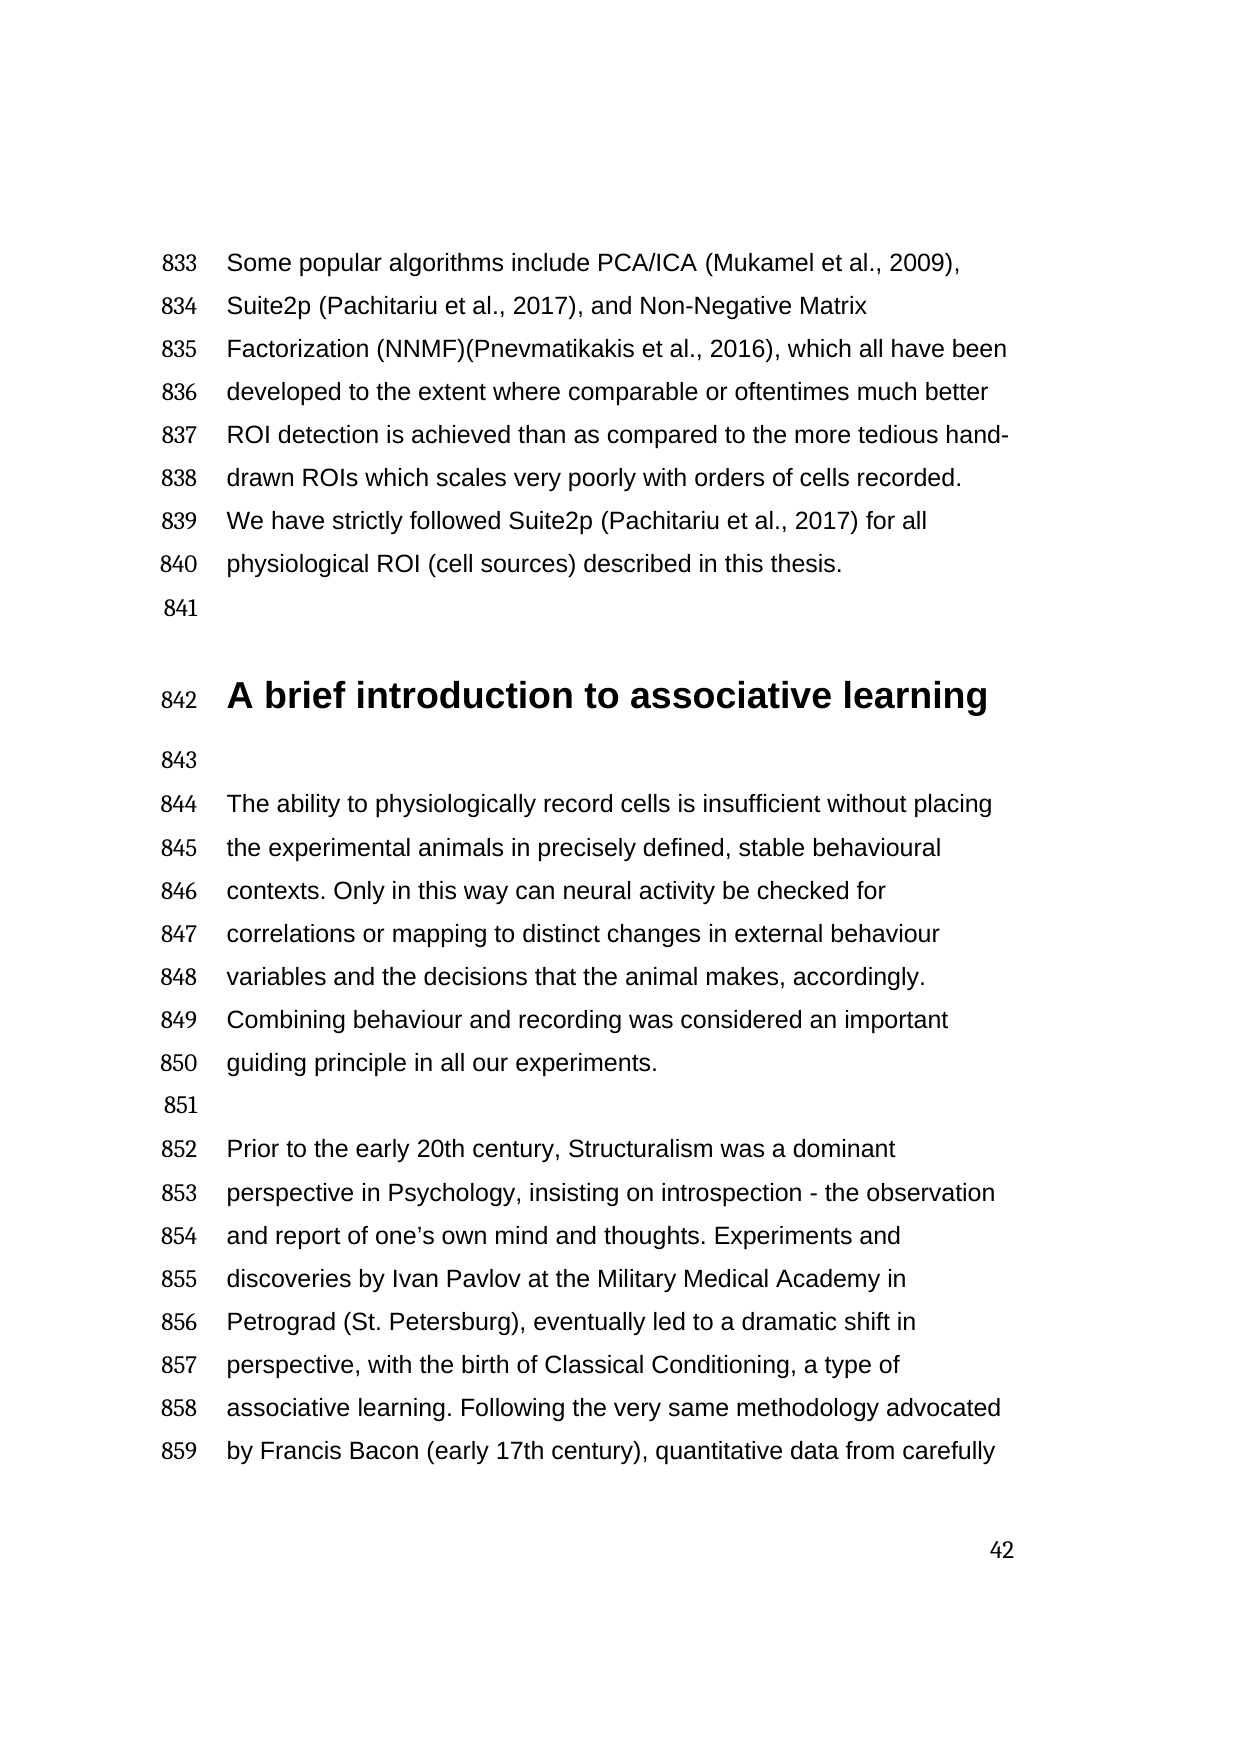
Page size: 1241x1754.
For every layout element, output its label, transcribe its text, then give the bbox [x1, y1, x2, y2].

subtitle A brief introduction to associative learning [226, 673, 1014, 716]
text We have strictly followed Suite2p (Pachitariu et al., 2017)⁠ for all physiological ROI (cell sources) described in this thesis. [226, 506, 1014, 578]
text Prior to the early 20th century, Structuralism was a dominant perspective in Psychology, insisting on introspection - the observation and report of one’s own mind and thoughts. Experiments and discoveries by Ivan Pavlov at the Military Medical Academy in Petrograd (St. Petersburg), eventually led to a dramatic shift in perspective, with the birth of Classical Conditioning, a type of associative learning. Following the very same methodology advocated by Francis Bacon (early 17th century), quantitative data from carefully [226, 1134, 1014, 1465]
text Some popular algorithms include PCA/ICA (Mukamel et al., 2009)⁠, Suite2p (Pachitariu et al., 2017)⁠, and Non-Negative Matrix Factorization (NNMF)(Pnevmatikakis et al., 2016)⁠, which all have been developed to the extent where comparable or oftentimes much better ROI detection is achieved than as compared to the more tedious hand-drawn ROIs which scales very poorly with orders of cells recorded. [226, 248, 1014, 492]
text The ability to physiologically record cells is insufficient without placing the experimental animals in precisely defined, stable behavioural contexts. Only in this way can neural activity be checked for correlations or mapping to distinct changes in external behaviour variables and the decisions that the animal makes, accordingly. Combining behaviour and recording was considered an important guiding principle in all our experiments. [226, 789, 1014, 1077]
